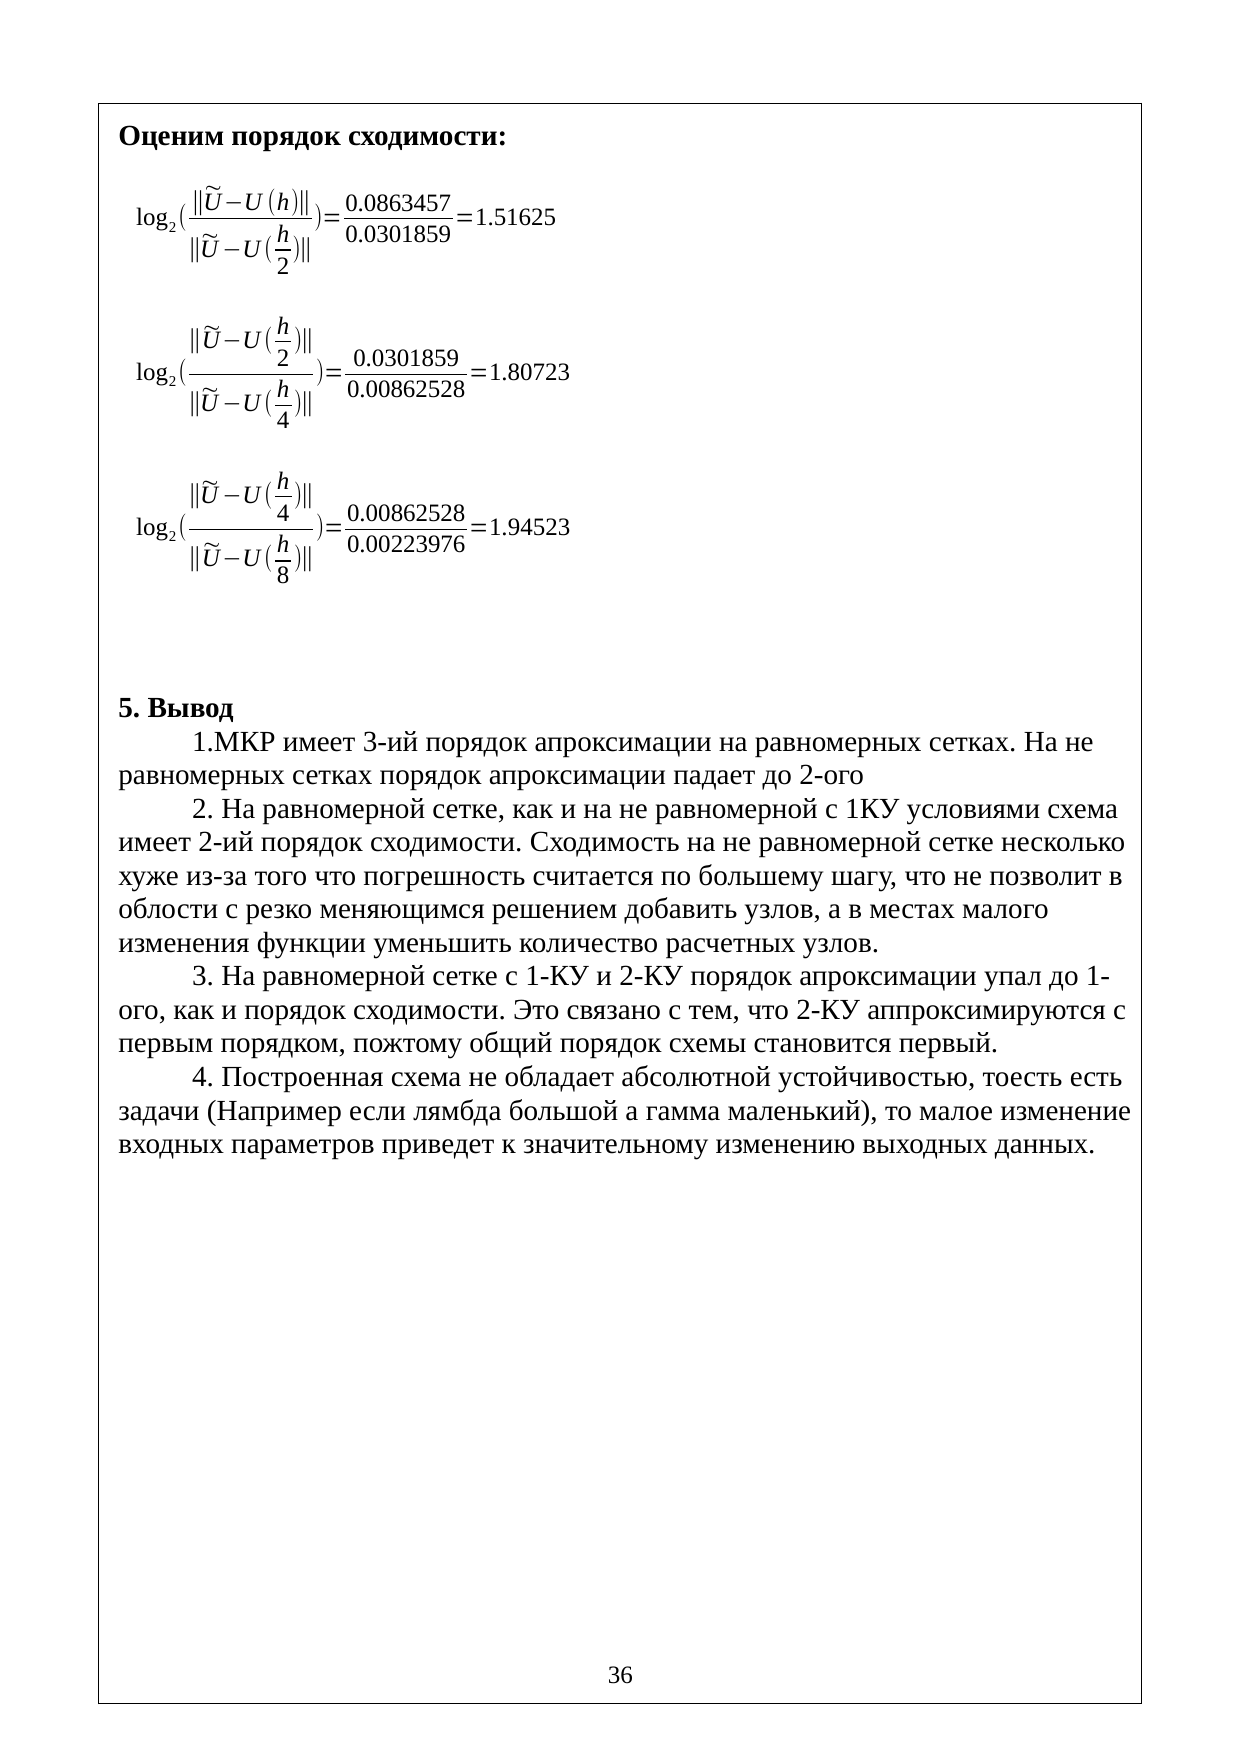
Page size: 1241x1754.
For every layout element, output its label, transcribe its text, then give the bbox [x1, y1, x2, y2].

text 5. Вывод [118, 690, 1137, 724]
text 1.МКР имеет 3-ий порядок апроксимации на равномерных сетках. На не равномерных сетках порядок апроксимации падает до 2-ого [118, 724, 1137, 791]
list Оценим порядок сходимости: [118, 118, 1137, 152]
text 3. На равномерной сетке с 1-КУ и 2-КУ порядок апроксимации упал до 1-ого, как и порядок сходимости. Это связано с тем, что 2-КУ аппроксимируются с первым порядком, пожтому общий порядок схемы становится первый. [118, 958, 1137, 1059]
text 4. Построенная схема не обладает абсолютной устойчивостью, тоесть есть задачи (Например если лямбда большой а гамма маленький), то малое изменение входных параметров приведет к значительному изменению выходных данных. [118, 1059, 1137, 1160]
text 2. На равномерной сетке, как и на не равномерной с 1КУ условиями схема имеет 2-ий порядок сходимости. Сходимость на не равномерной сетке несколько хуже из-за того что погрешность считается по большему шагу, что не позволит в облости с резко меняющимся решением добавить узлов, а в местах малого изменения функции уменьшить количество расчетных узлов. [118, 791, 1137, 958]
